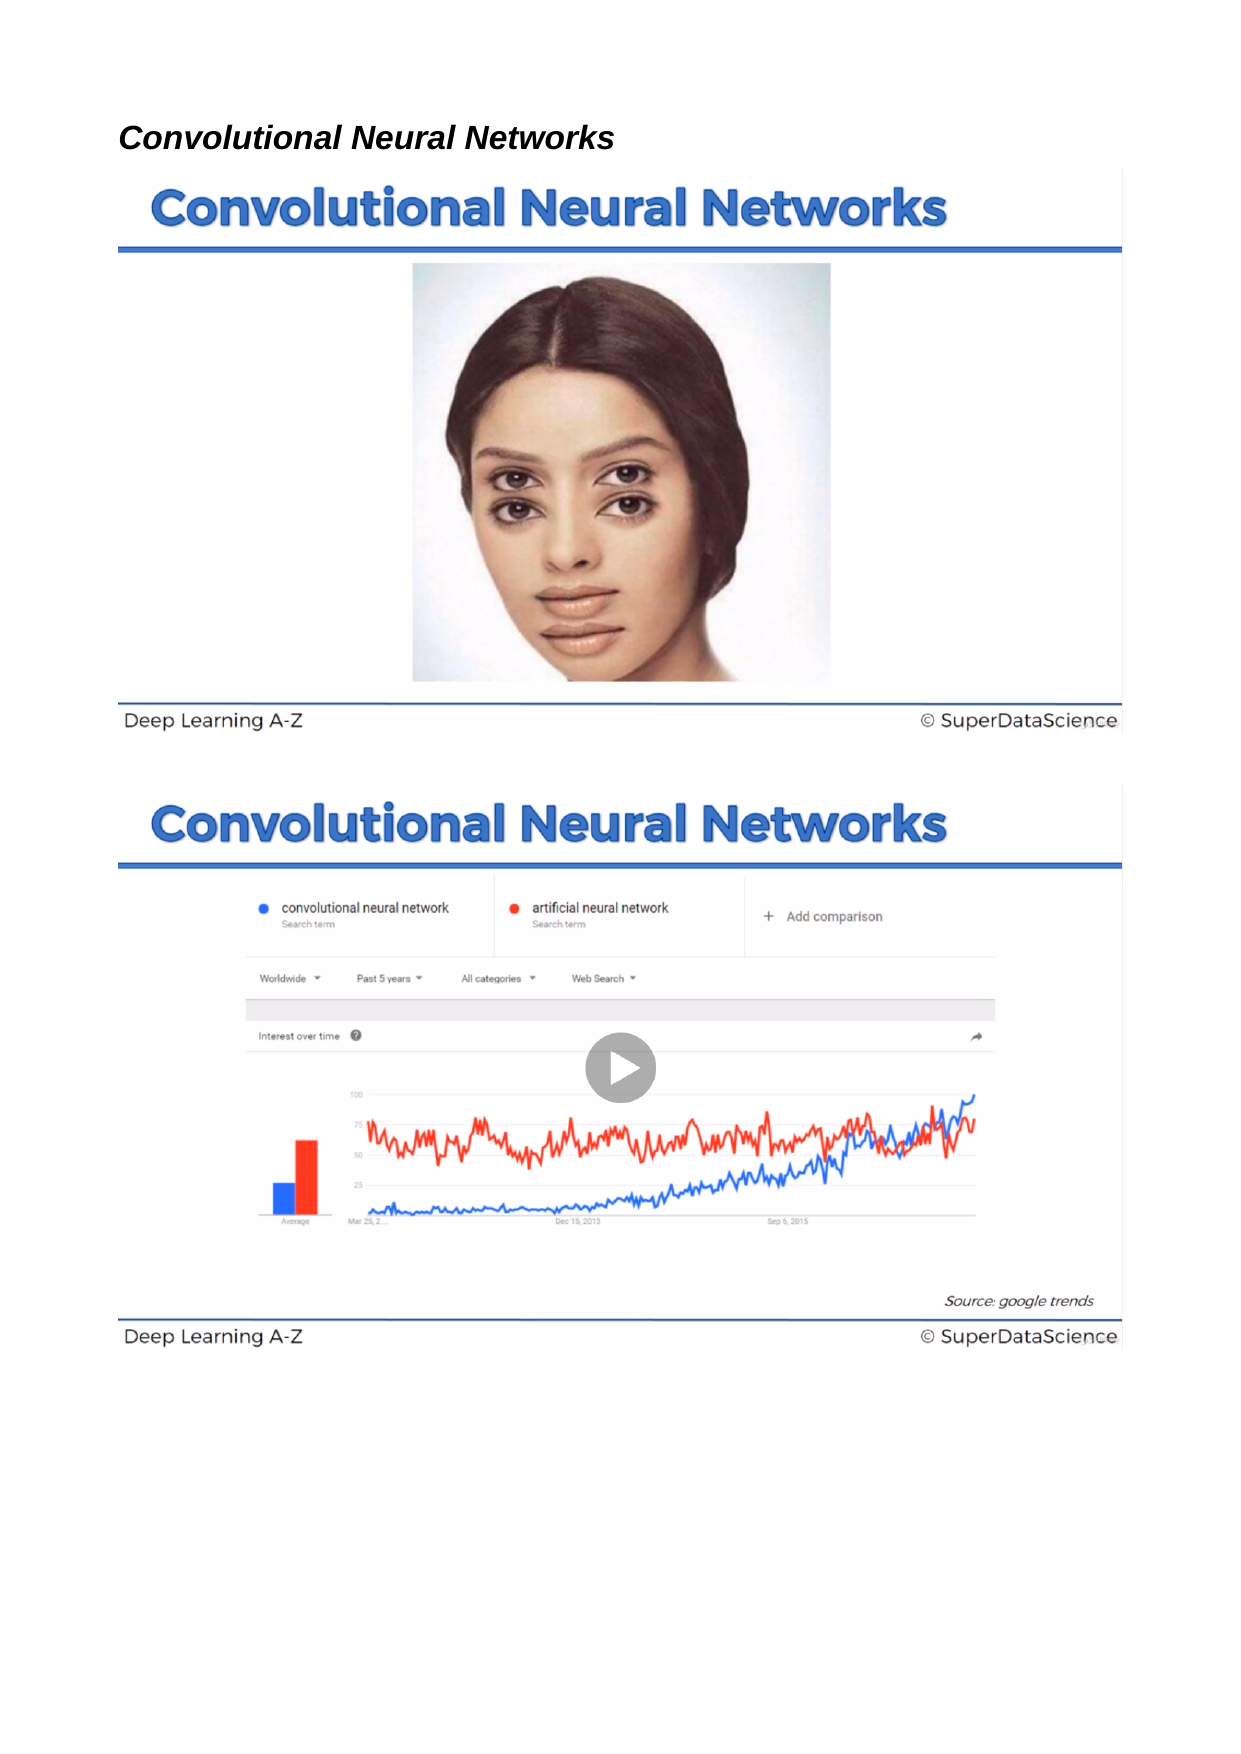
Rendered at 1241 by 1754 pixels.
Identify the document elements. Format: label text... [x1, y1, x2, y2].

picture [118, 785, 1123, 1350]
picture [118, 169, 1123, 734]
subtitle Convolutional Neural Networks [118, 118, 1122, 157]
